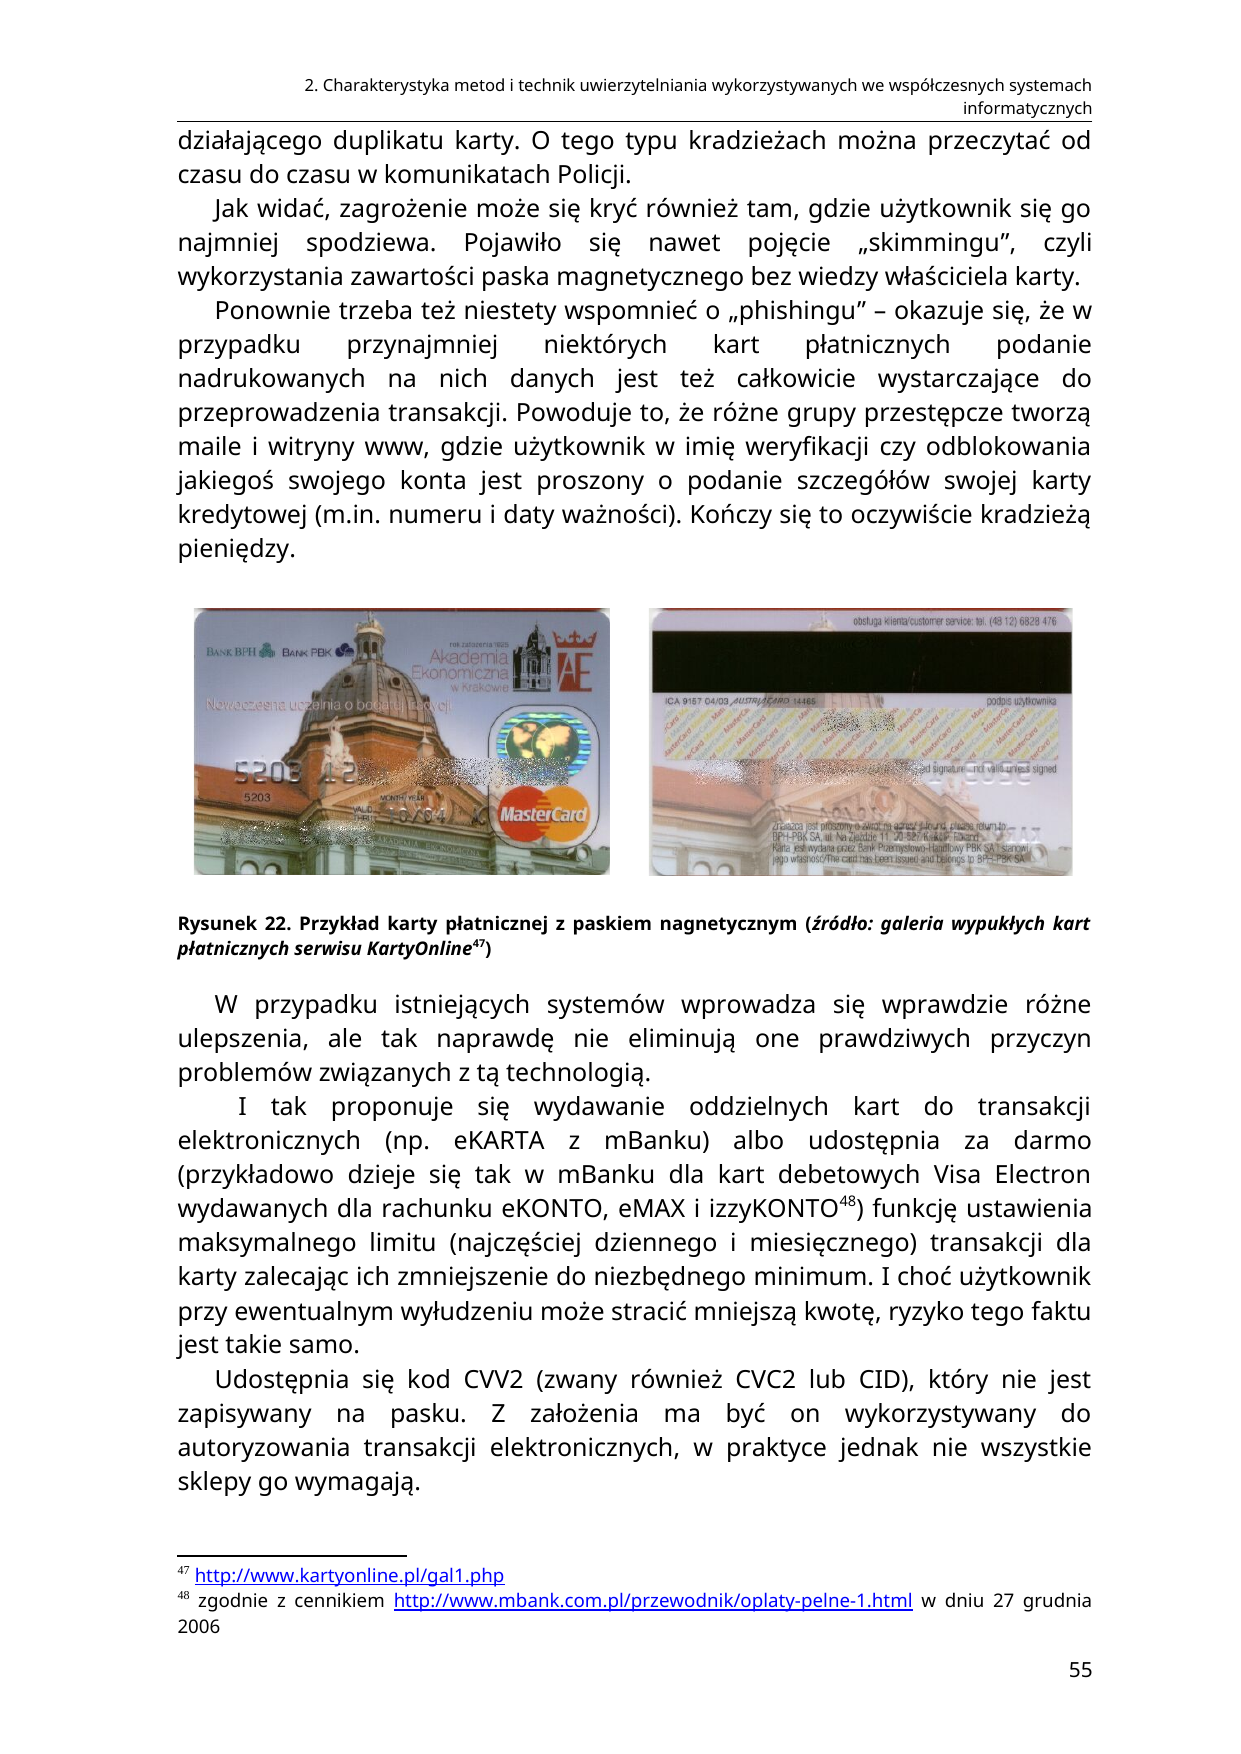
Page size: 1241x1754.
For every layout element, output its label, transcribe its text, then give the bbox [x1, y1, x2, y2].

text działającego duplikatu karty. O tego typu kradzieżach można przeczytać od czasu do czasu w komunikatach Policji. [177, 122, 1092, 191]
picture [193, 608, 610, 875]
text Rysunek 22. Przykład karty płatnicznej z paskiem nagnetycznym (źródło: galeria wypukłych kart płatnicznych serwisu KartyOnline) [177, 910, 1092, 961]
text I tak proponuje się wydawanie oddzielnych kart do transakcji elektronicznych (np. eKARTA z mBanku) albo udostępnia za darmo (przykładowo dzieje się tak w mBanku dla kart debetowych Visa Electron wydawanych dla rachunku eKONTO, eMAX i izzyKONTO) funkcję ustawienia maksymalnego limitu (najczęściej dziennego i miesięcznego) transakcji dla karty zalecając ich zmniejszenie do niezbędnego minimum. I choć użytkownik przy ewentualnym wyłudzeniu może stracić mniejszą kwotę, ryzyko tego faktu jest takie samo. [177, 1089, 1092, 1361]
text zgodnie z cennikiem http://www.mbank.com.pl/przewodnik/oplaty-pelne-1.html w dniu 27 grudnia 2006 [177, 1588, 1092, 1639]
text W przypadku istniejących systemów wprowadza się wprawdzie różne ulepszenia, ale tak naprawdę nie eliminują one prawdziwych przyczyn problemów związanych z tą technologią. [177, 987, 1092, 1089]
text http://www.kartyonline.pl/gal1.php [177, 1562, 1092, 1588]
table_header [177, 599, 632, 884]
picture [648, 608, 1073, 876]
text Jak widać, zagrożenie może się kryć również tam, gdzie użytkownik się go najmniej spodziewa. Pojawiło się nawet pojęcie „skimmingu”, czyli wykorzystania zawartości paska magnetycznego bez wiedzy właściciela karty. [177, 191, 1092, 293]
text Udostępnia się kod CVV2 (zwany również CVC2 lub CID), który nie jest zapisywany na pasku. Z założenia ma być on wykorzystywany do autoryzowania transakcji elektronicznych, w praktyce jednak nie wszystkie sklepy go wymagają. [177, 1361, 1092, 1497]
table_header [633, 599, 1092, 884]
text Ponownie trzeba też niestety wspomnieć o „phishingu” – okazuje się, że w przypadku przynajmniej niektórych kart płatnicznych podanie nadrukowanych na nich danych jest też całkowicie wystarczające do przeprowadzenia transakcji. Powoduje to, że różne grupy przestępcze tworzą maile i witryny www, gdzie użytkownik w imię weryfikacji czy odblokowania jakiegoś swojego konta jest proszony o podanie szczegółów swojej karty kredytowej (m.in. numeru i daty ważności). Kończy się to oczywiście kradzieżą pieniędzy. [177, 293, 1092, 565]
